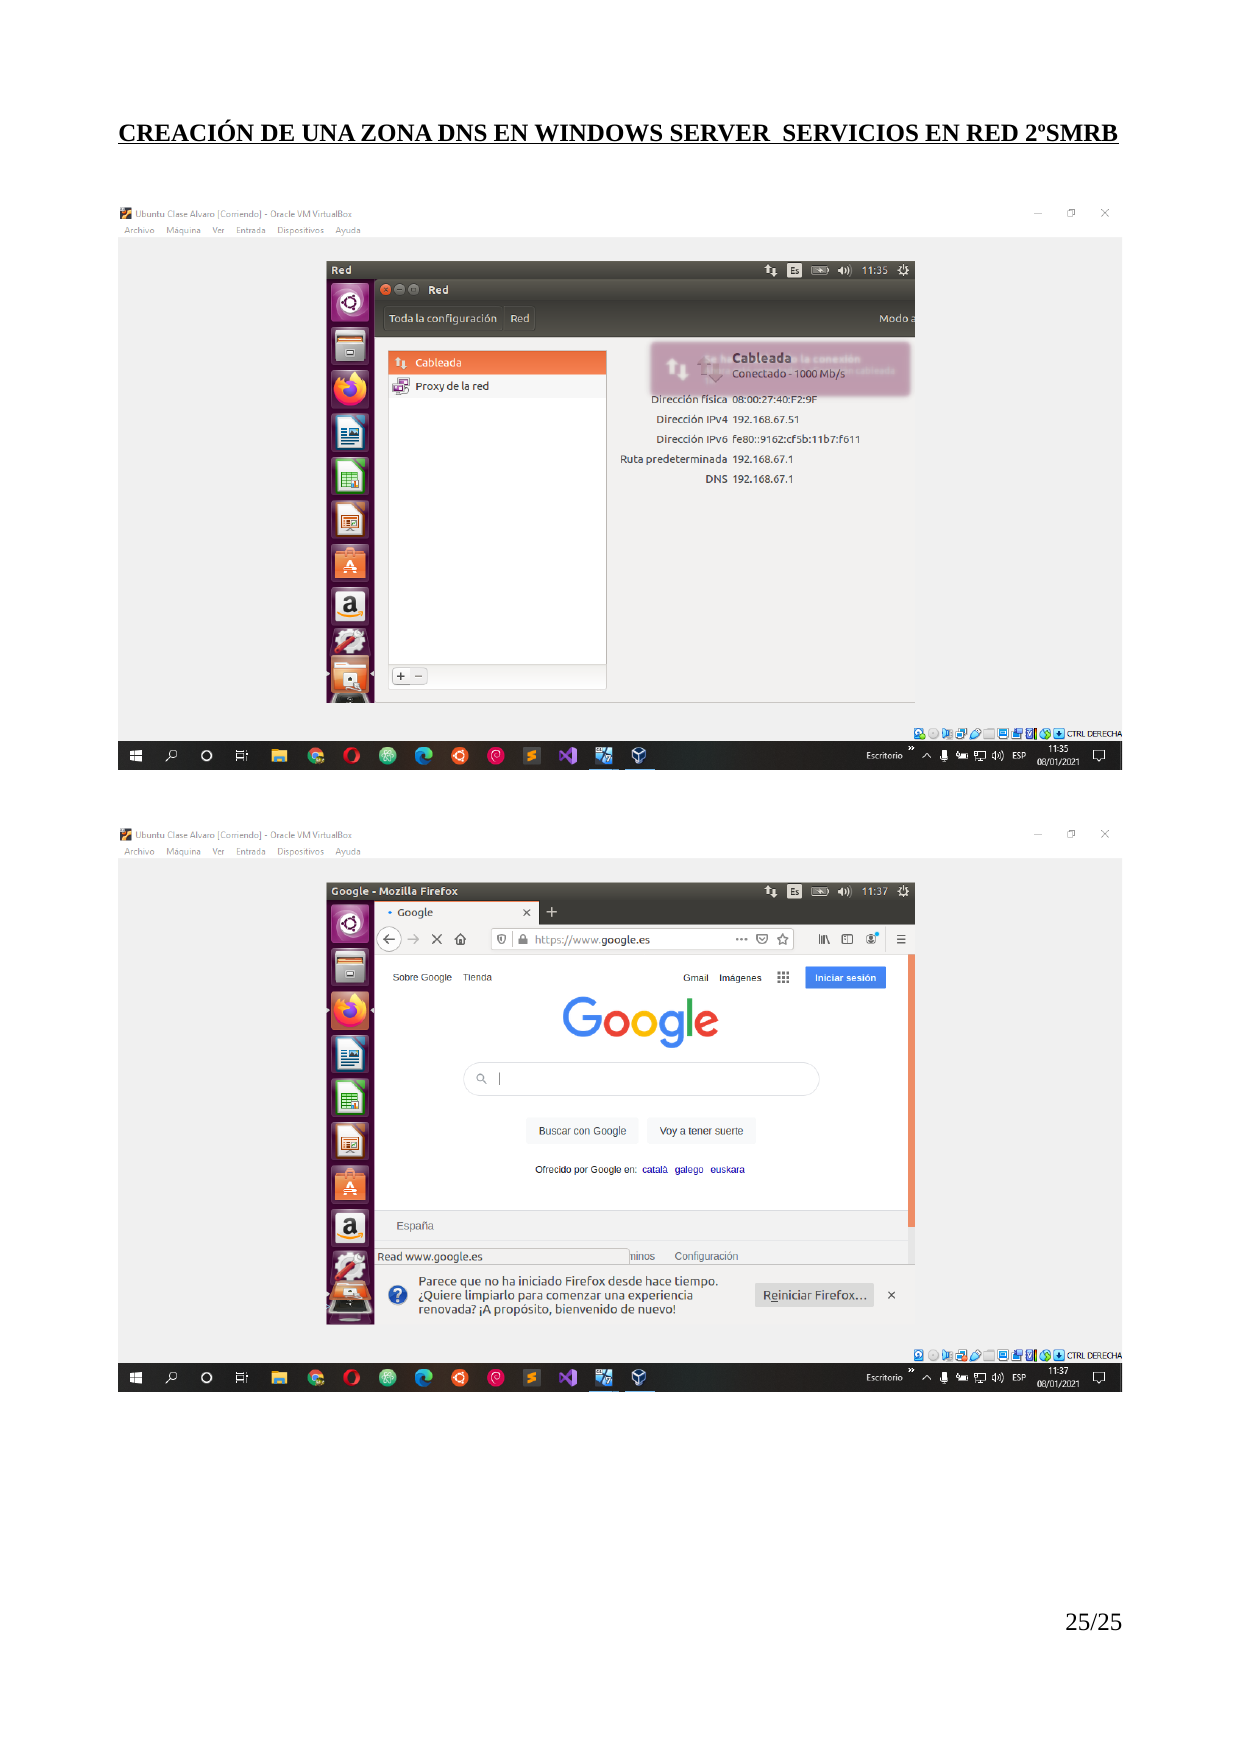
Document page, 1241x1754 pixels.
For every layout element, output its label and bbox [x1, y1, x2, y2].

picture [118, 827, 1123, 1392]
picture [118, 205, 1123, 770]
